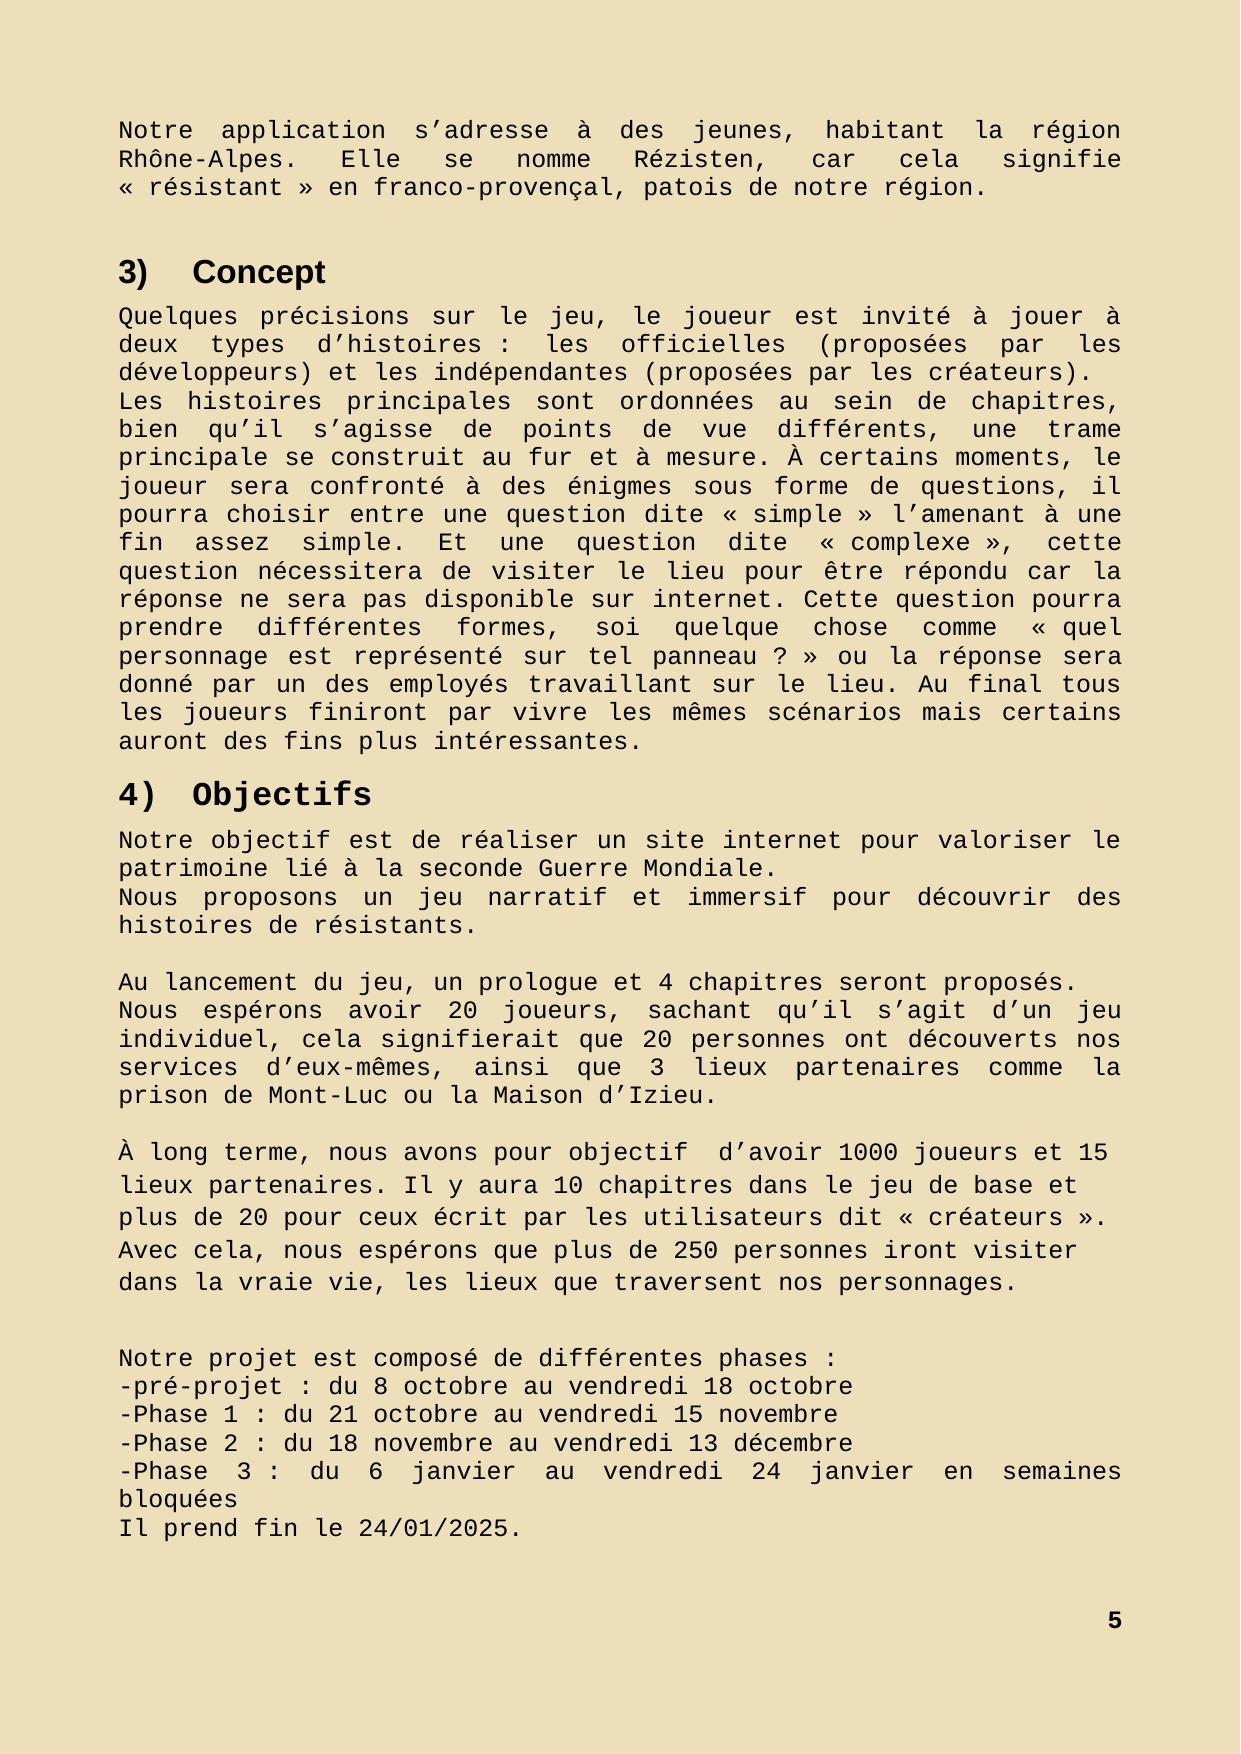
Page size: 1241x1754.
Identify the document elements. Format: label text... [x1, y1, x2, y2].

subtitle Objectifs [118, 777, 1122, 815]
text Les histoires principales sont ordonnées au sein de chapitres, bien qu’il s’agisse de points de vue différents, une trame principale se construit au fur et à mesure. À certains moments, le joueur sera confronté à des énigmes sous forme de questions, il pourra choisir entre une question dite « simple » l’amenant à une fin assez simple. Et une question dite « complexe », cette question nécessitera de visiter le lieu pour être répondu car la réponse ne sera pas disponible sur internet. Cette question pourra prendre différentes formes, soi quelque chose comme « quel personnage est représenté sur tel panneau ? » ou la réponse sera donné par un des employés travaillant sur le lieu. Au final tous les joueurs finiront par vivre les mêmes scénarios mais certains auront des fins plus intéressantes. [118, 388, 1122, 757]
text Nous proposons un jeu narratif et immersif pour découvrir des histoires de résistants. [118, 884, 1122, 941]
text Notre application s’adresse à des jeunes, habitant la région Rhône-Alpes. Elle se nomme Rézisten, car cela signifie « résistant » en franco-provençal, patois de notre région. [118, 118, 1122, 203]
text -Phase 1 : du 21 octobre au vendredi 15 novembre [118, 1402, 1122, 1430]
text -Phase 2 : du 18 novembre au vendredi 13 décembre [118, 1430, 1122, 1458]
text Quelques précisions sur le jeu, le joueur est invité à jouer à deux types d’histoires : les officielles (proposées par les développeurs) et les indépendantes (proposées par les créateurs). [118, 303, 1122, 388]
text Il prend fin le 24/01/2025. [118, 1515, 1122, 1543]
text -Phase 3 : du 6 janvier au vendredi 24 janvier en semaines bloquées [118, 1458, 1122, 1515]
subtitle Concept [118, 252, 1122, 291]
text À long terme, nous avons pour objectif d’avoir 1000 joueurs et 15 lieux partenaires. Il y aura 10 chapitres dans le jeu de base et plus de 20 pour ceux écrit par les utilisateurs dit « créateurs ». Avec cela, nous espérons que plus de 250 personnes iront visiter dans la vraie vie, les lieux que traversent nos personnages. [118, 1140, 1122, 1298]
text Notre projet est composé de différentes phases : [118, 1345, 1122, 1373]
text Au lancement du jeu, un prologue et 4 chapitres seront proposés. [118, 970, 1122, 998]
text Notre objectif est de réaliser un site internet pour valoriser le patrimoine lié à la seconde Guerre Mondiale. [118, 828, 1122, 884]
text -pré-projet : du 8 octobre au vendredi 18 octobre [118, 1373, 1122, 1402]
text Nous espérons avoir 20 joueurs, sachant qu’il s’agit d’un jeu individuel, cela signifierait que 20 personnes ont découverts nos services d’eux-mêmes, ainsi que 3 lieux partenaires comme la prison de Mont-Luc ou la Maison d’Izieu. [118, 998, 1122, 1111]
